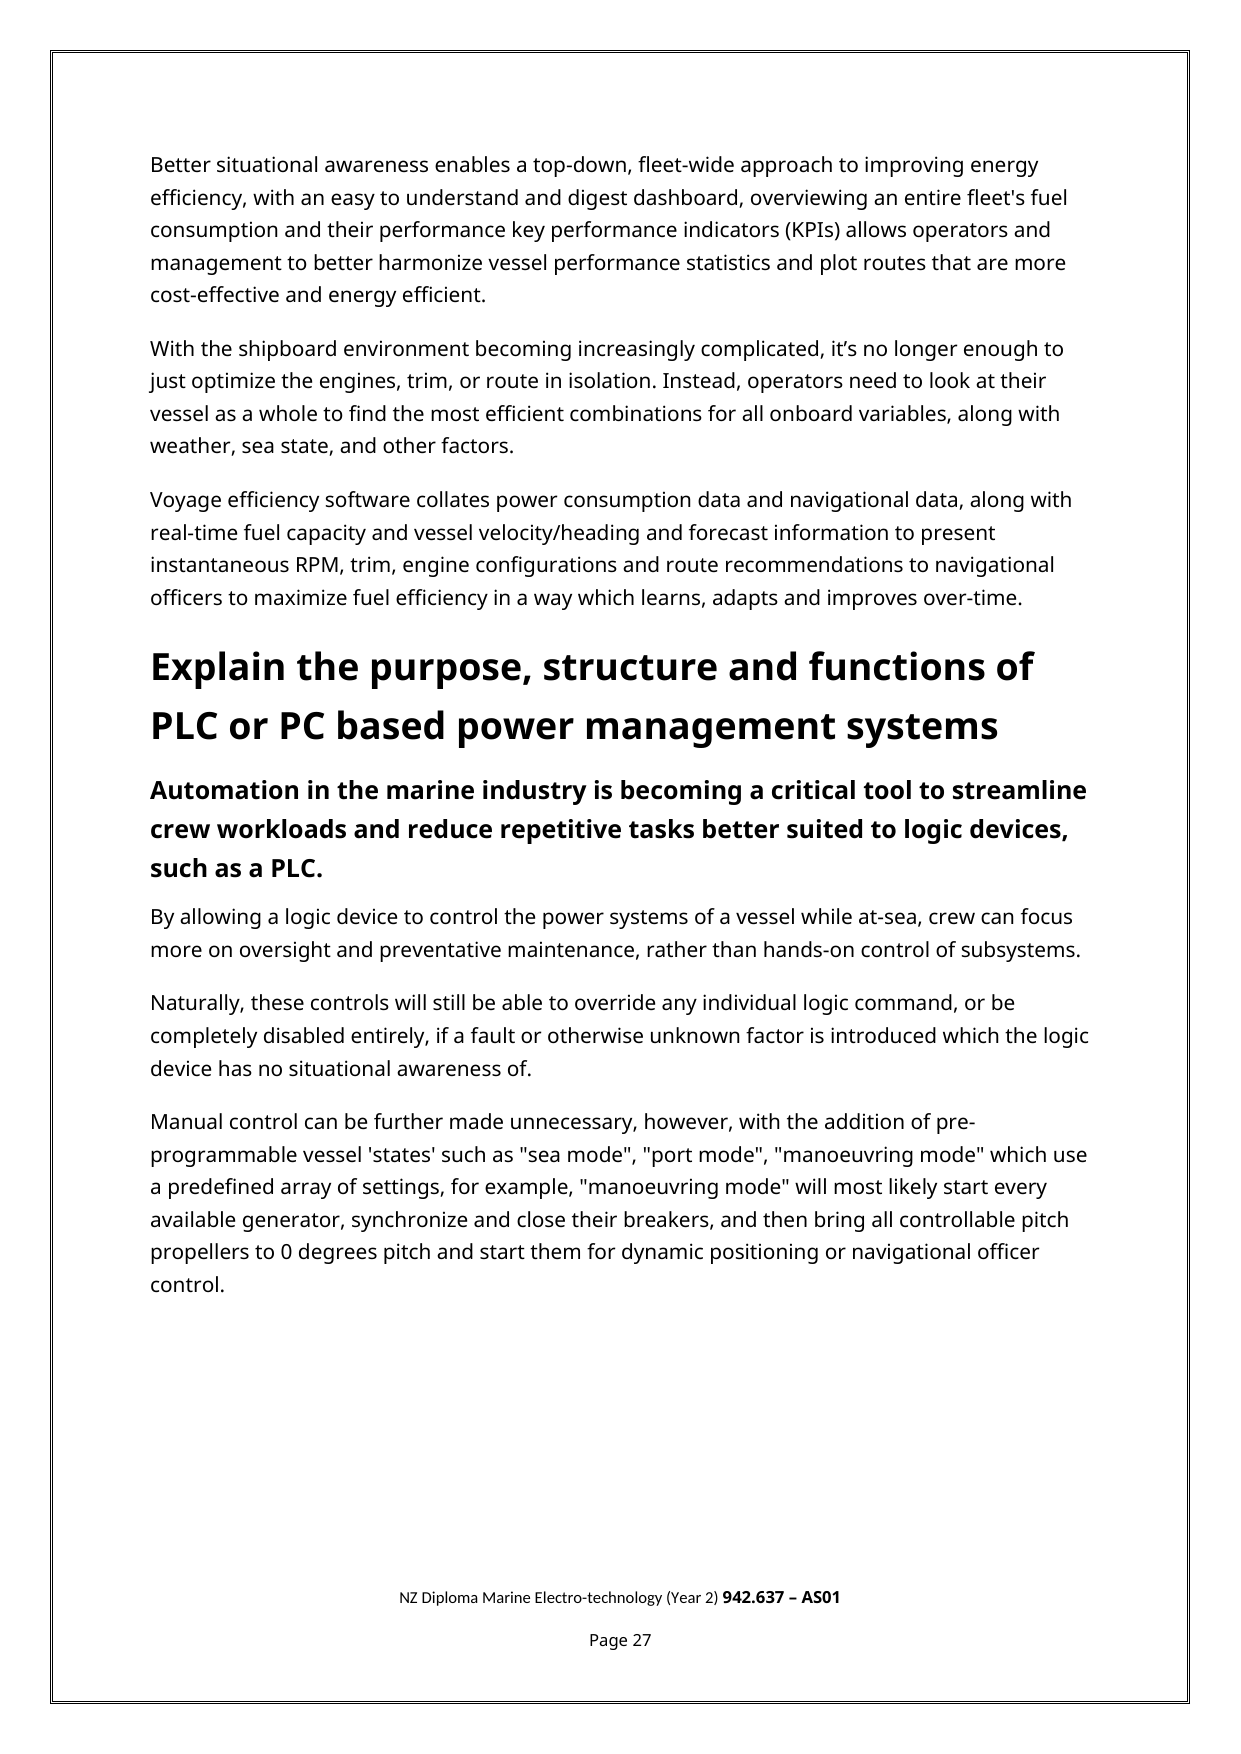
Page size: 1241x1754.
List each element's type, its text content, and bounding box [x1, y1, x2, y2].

text Voyage efficiency software collates power consumption data and navigational data, along with real-time fuel capacity and vessel velocity/heading and forecast information to present instantaneous RPM, trim, engine configurations and route recommendations to navigational officers to maximize fuel efficiency in a way which learns, adapts and improves over-time. [150, 485, 1090, 611]
text Better situational awareness enables a top-down, fleet-wide approach to improving energy efficiency, with an easy to understand and digest dashboard, overviewing an entire fleet's fuel consumption and their performance key performance indicators (KPIs) allows operators and management to better harmonize vessel performance statistics and plot routes that are more cost-effective and energy efficient. [150, 150, 1090, 309]
text Manual control can be further made unnecessary, however, with the addition of pre-programmable vessel 'states' such as "sea mode", "port mode", "manoeuvring mode" which use a predefined array of settings, for example, "manoeuvring mode" will most likely start every available generator, synchronize and close their breakers, and then bring all controllable pitch propellers to 0 degrees pitch and start them for dynamic positioning or navigational officer control. [150, 1107, 1090, 1298]
subtitle Automation in the marine industry is becoming a critical tool to streamline crew workloads and reduce repetitive tasks better suited to logic devices, such as a PLC. [150, 772, 1090, 885]
subtitle Explain the purpose, structure and functions of PLC or PC based power management systems [150, 641, 1090, 750]
text By allowing a logic device to control the power systems of a vessel while at-sea, crew can focus more on oversight and preventative maintenance, rather than hands-on control of subsystems. [150, 902, 1090, 963]
text With the shipboard environment becoming increasingly complicated, it’s no longer enough to just optimize the engines, trim, or route in isolation. Instead, operators need to look at their vessel as a whole to find the most efficient combinations for all onboard variables, along with weather, sea state, and other factors. [150, 334, 1090, 460]
text Naturally, these controls will still be able to override any individual logic command, or be completely disabled entirely, if a fault or otherwise unknown factor is introduced which the logic device has no situational awareness of. [150, 988, 1090, 1082]
